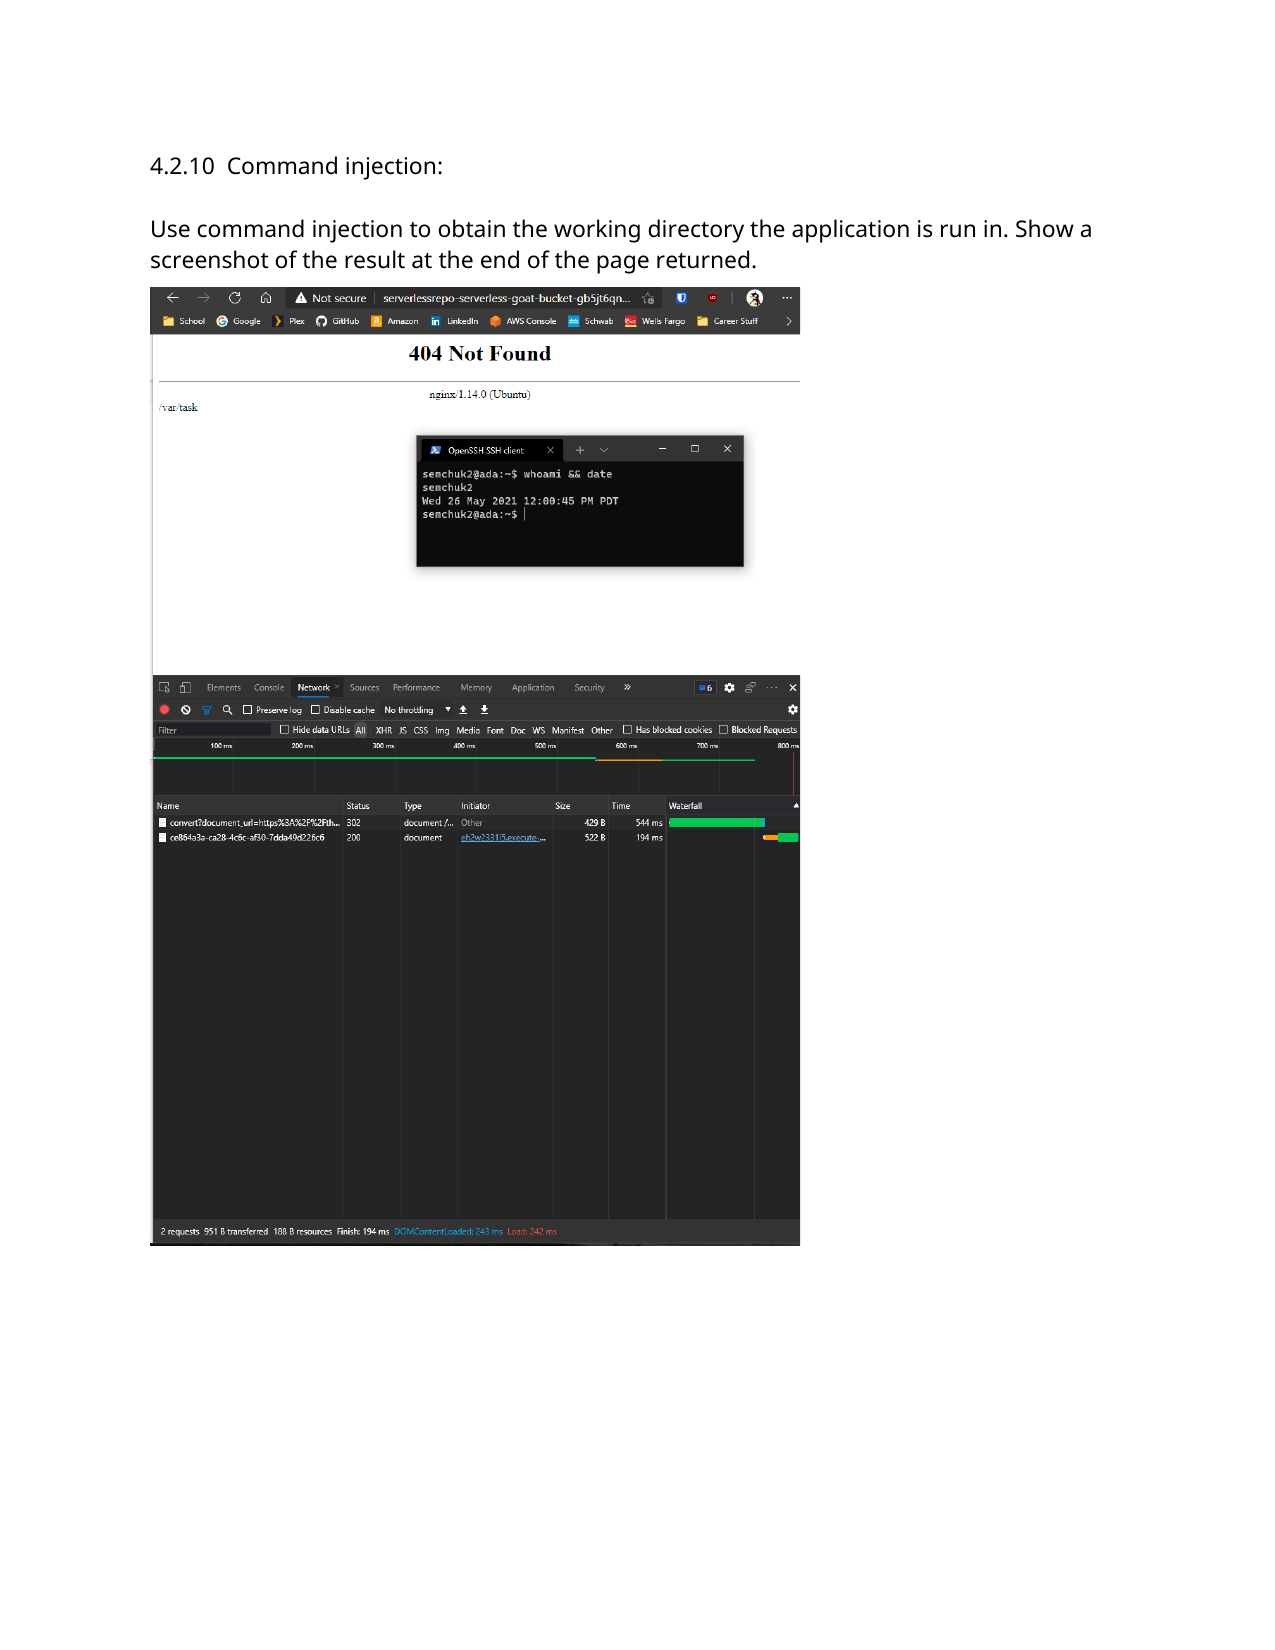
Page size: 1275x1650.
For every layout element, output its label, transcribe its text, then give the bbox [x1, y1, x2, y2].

text 4.2.10 Command injection: [150, 150, 1125, 181]
text Use command injection to obtain the working directory the application is run in. Show a screenshot of the result at the end of the page returned. [150, 212, 1125, 275]
picture [150, 287, 801, 1246]
